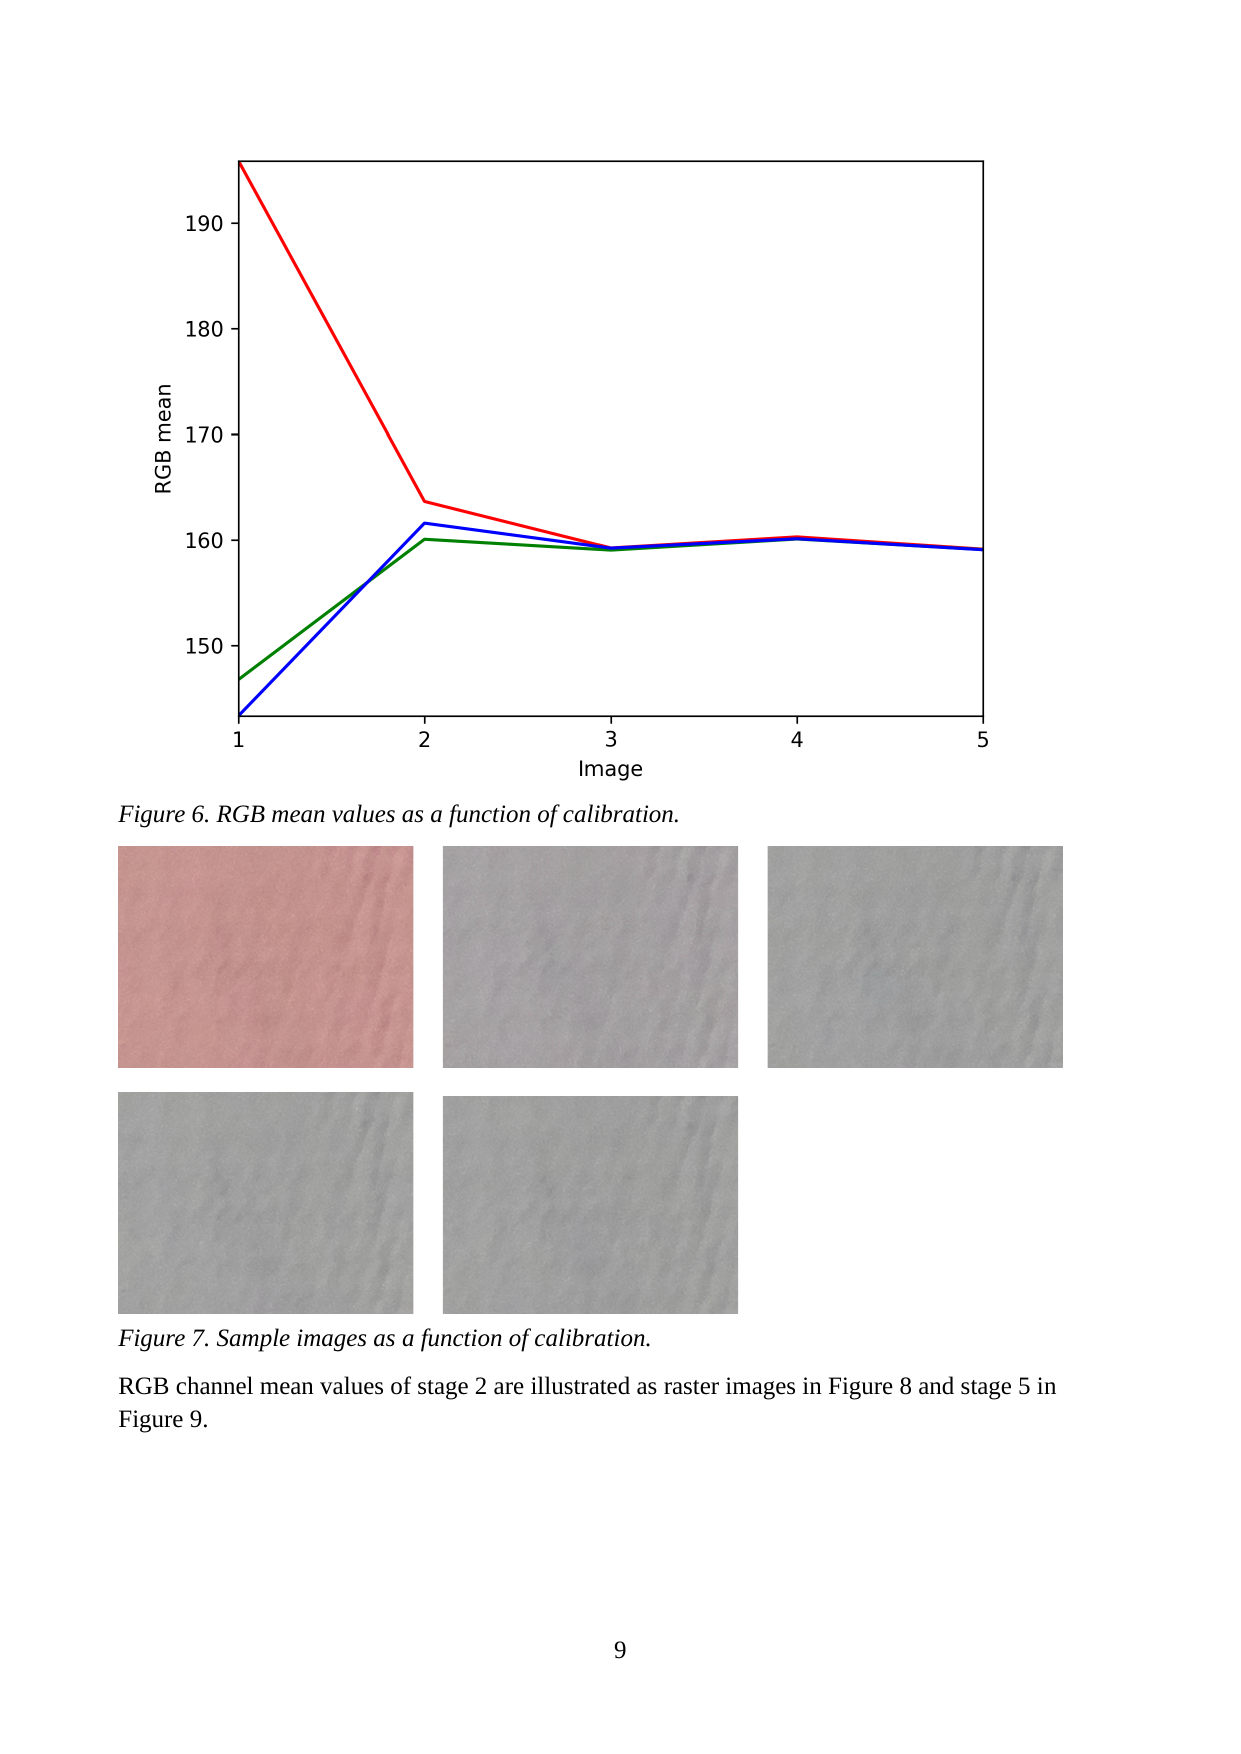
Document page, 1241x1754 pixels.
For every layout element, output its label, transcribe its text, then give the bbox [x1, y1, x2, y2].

picture [767, 846, 1063, 1068]
picture [118, 1092, 414, 1314]
picture [118, 75, 1079, 795]
text RGB channel mean values of stage 2 are illustrated as raster images in Figure 8 and stage 5 in Figure 9. [118, 1371, 1122, 1432]
text Figure 7. Sample images as a function of calibration. [118, 1092, 1122, 1352]
picture [442, 1096, 739, 1314]
picture [118, 846, 414, 1068]
picture [442, 846, 739, 1068]
text Figure 6. RGB mean values as a function of calibration. [118, 75, 1122, 828]
